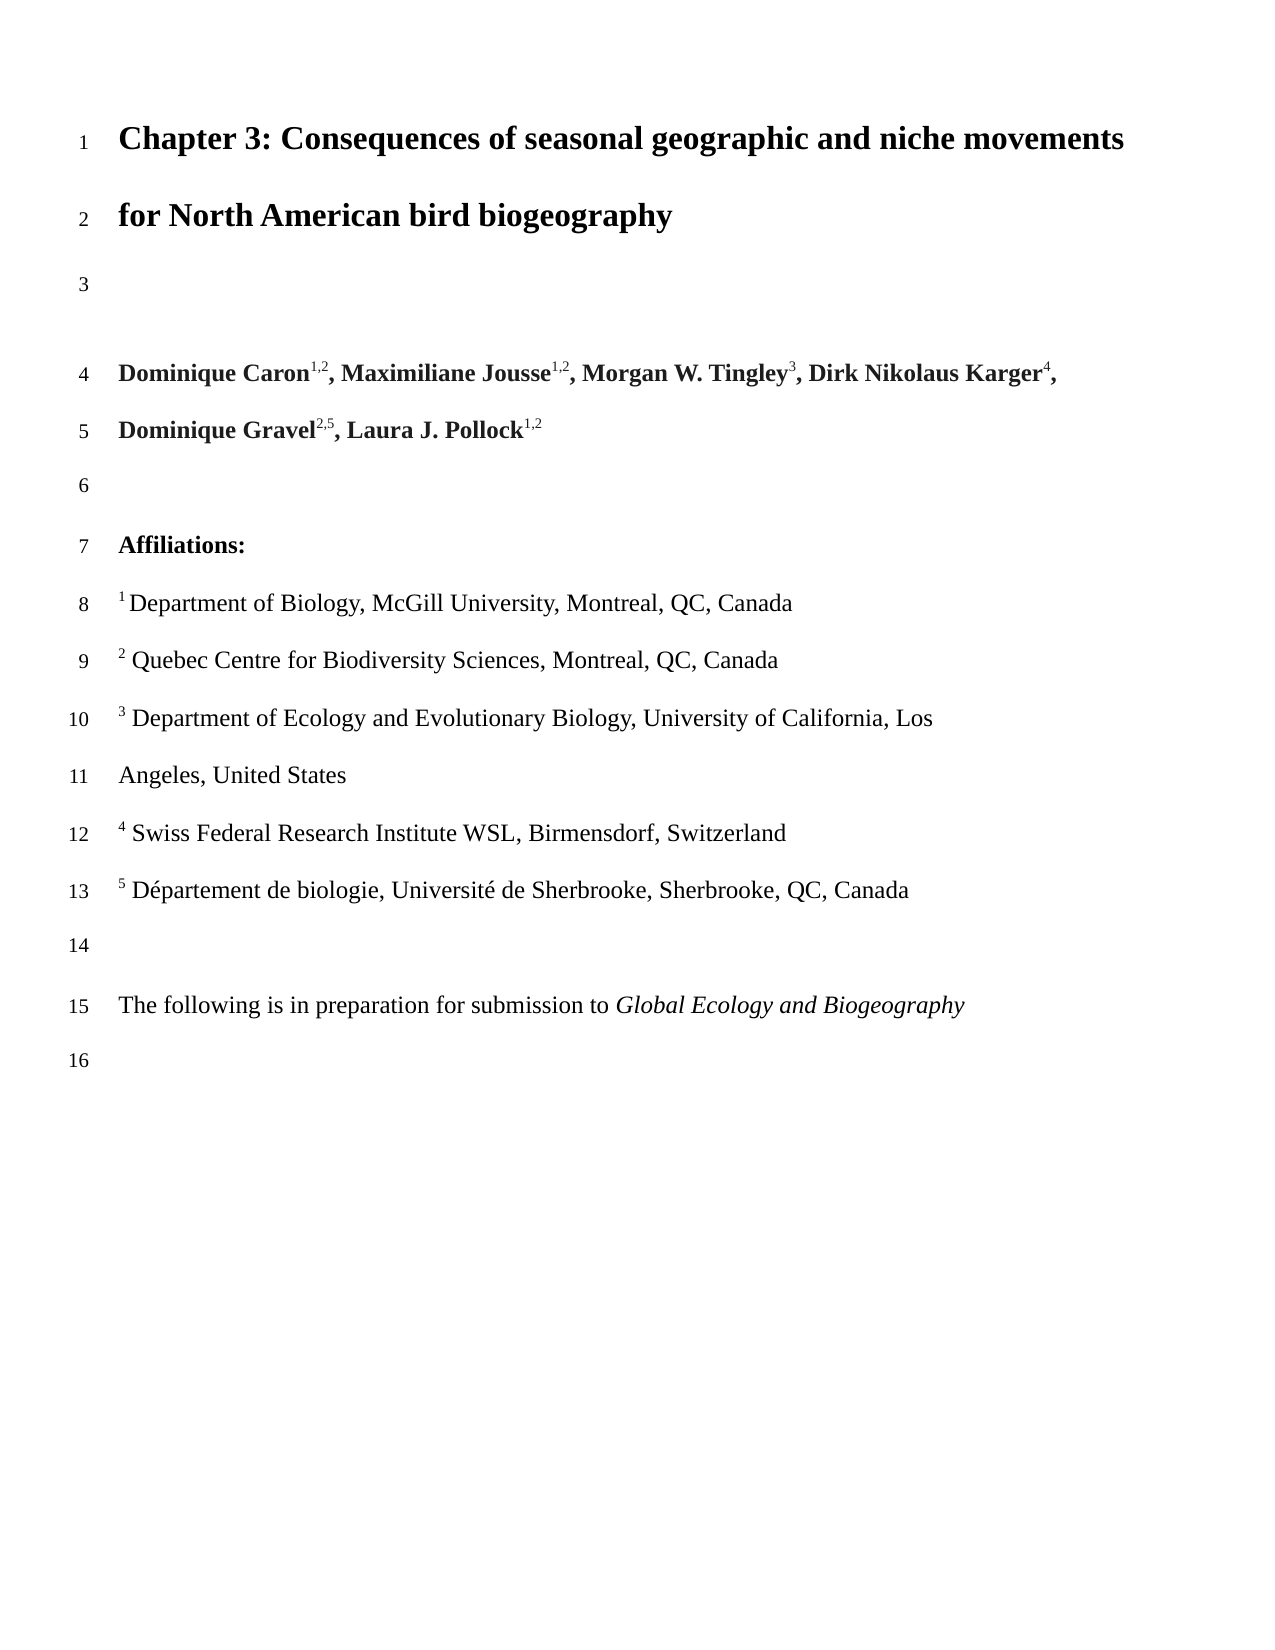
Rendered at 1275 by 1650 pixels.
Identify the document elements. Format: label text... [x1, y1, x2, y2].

text 1 Department of Biology, McGill University, Montreal, QC, Canada [118, 588, 1157, 616]
text 3 Department of Ecology and Evolutionary Biology, University of California, Los [118, 703, 1157, 731]
text Dominique Caron1,2, Maximiliane Jousse1,2, Morgan W. Tingley3, Dirk Nikolaus Karger4, Dominique Gravel2,5, Laura J. Pollock1,2 [118, 358, 1157, 444]
subtitle Chapter 3: Consequences of seasonal geographic and niche movements for North American bird biogeography [118, 118, 1157, 233]
text 2 Quebec Centre for Biodiversity Sciences, Montreal, QC, Canada [118, 645, 1157, 674]
text 4 Swiss Federal Research Institute WSL, Birmensdorf, Switzerland [118, 818, 1157, 846]
text The following is in preparation for submission to Global Ecology and Biogeography [118, 990, 1157, 1019]
text Affiliations: [118, 530, 1157, 559]
text Angeles, United States [118, 760, 1157, 789]
text 5 Département de biologie, Université de Sherbrooke, Sherbrooke, QC, Canada [118, 875, 1157, 904]
